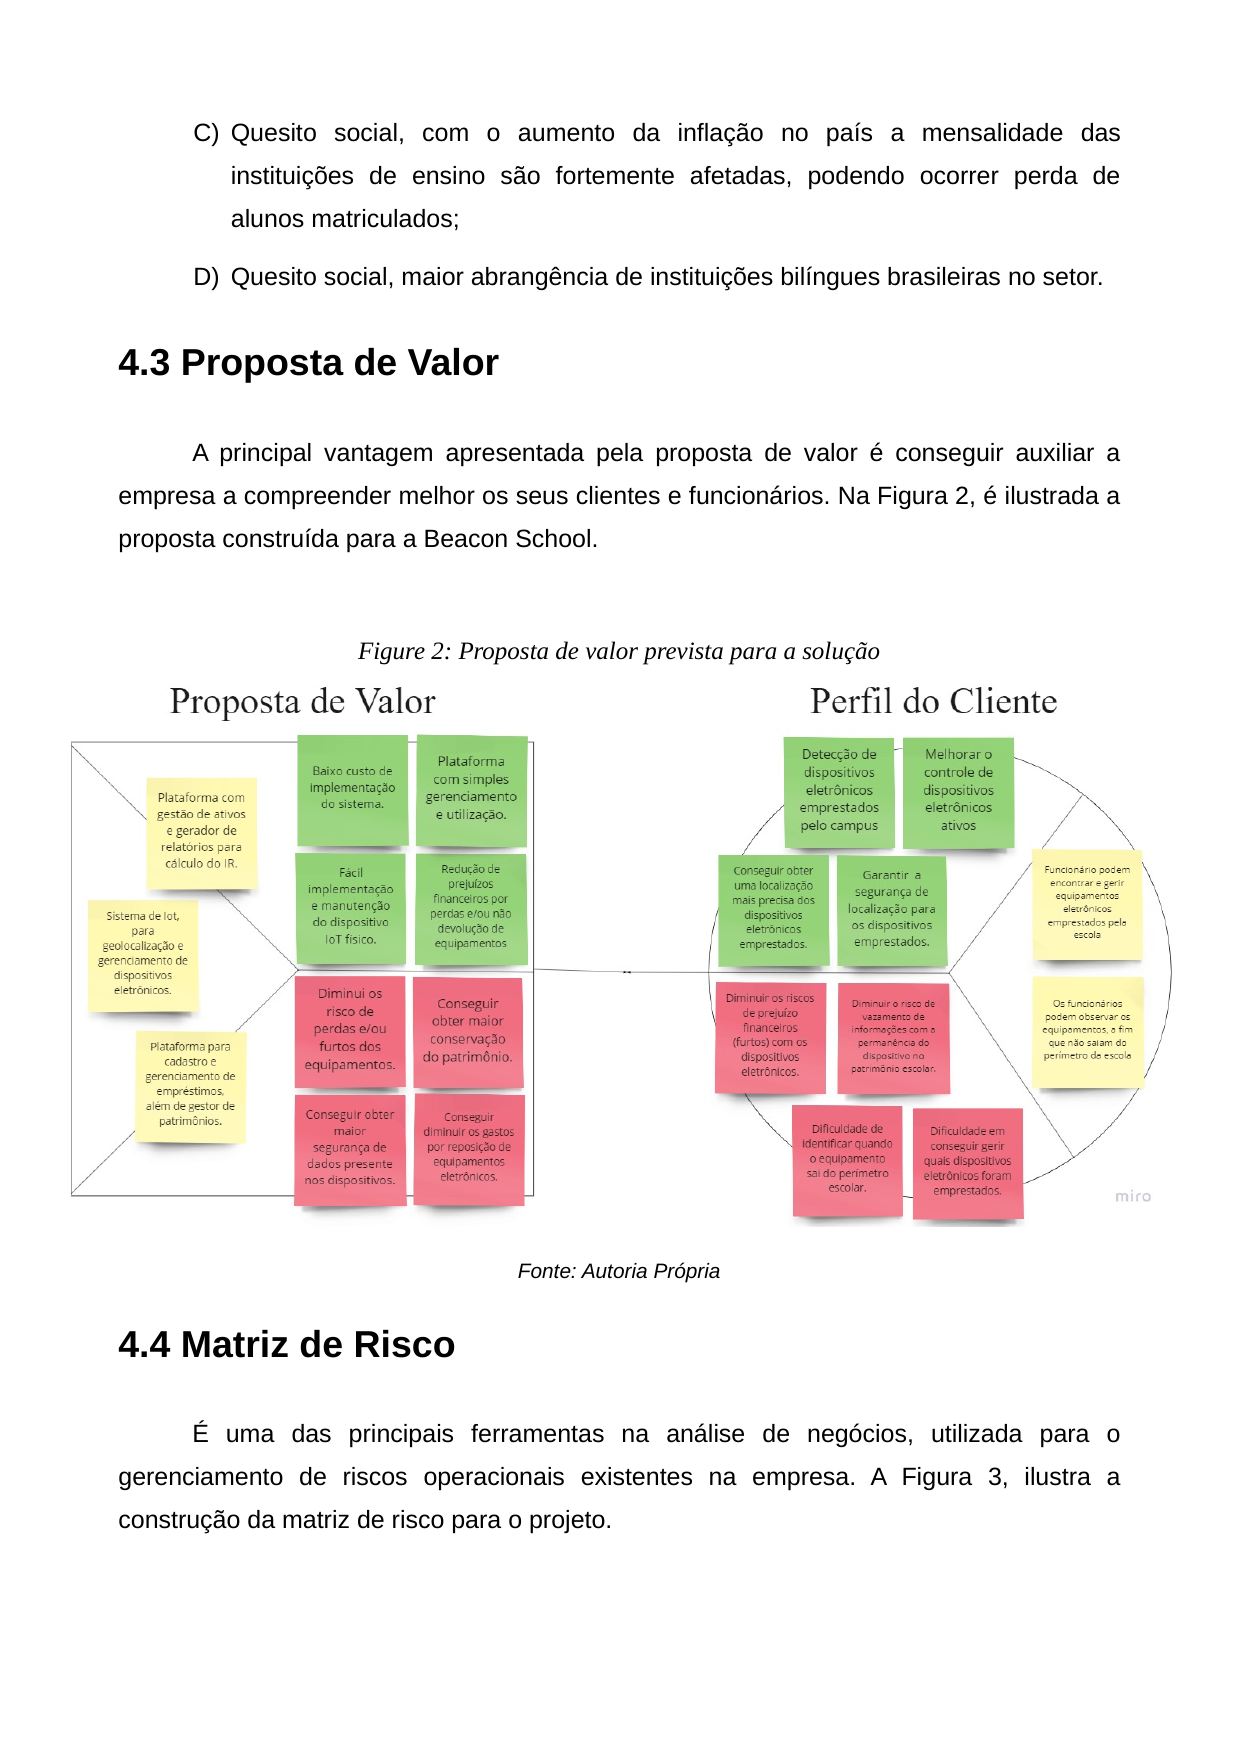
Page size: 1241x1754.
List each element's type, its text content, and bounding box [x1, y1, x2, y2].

picture [64, 677, 1176, 1227]
text A principal vantagem apresentada pela proposta de valor é conseguir auxiliar a empresa a compreender melhor os seus clientes e funcionários. Na Figura 2, é ilustrada a proposta construída para a Beacon School. [118, 438, 1122, 553]
text É uma das principais ferramentas na análise de negócios, utilizada para o gerenciamento de riscos operacionais existentes na empresa. A Figura 3, ilustra a construção da matriz de risco para o projeto. [118, 1419, 1122, 1534]
text Fonte: Autoria Própria [65, 1227, 1175, 1283]
text Figure 2: Proposta de valor prevista para a solução [65, 636, 1175, 665]
text [65, 665, 1175, 677]
subtitle 4.4 Matriz de Risco [118, 1322, 1122, 1365]
list Quesito social, maior abrangência de instituições bilíngues brasileiras no setor. [193, 262, 1122, 291]
list Quesito social, com o aumento da inflação no país a mensalidade das instituições de ensino são fortemente afetadas, podendo ocorrer perda de alunos matriculados; [193, 118, 1122, 233]
subtitle 4.3 Proposta de Valor [118, 341, 1122, 384]
text [65, 623, 1175, 636]
